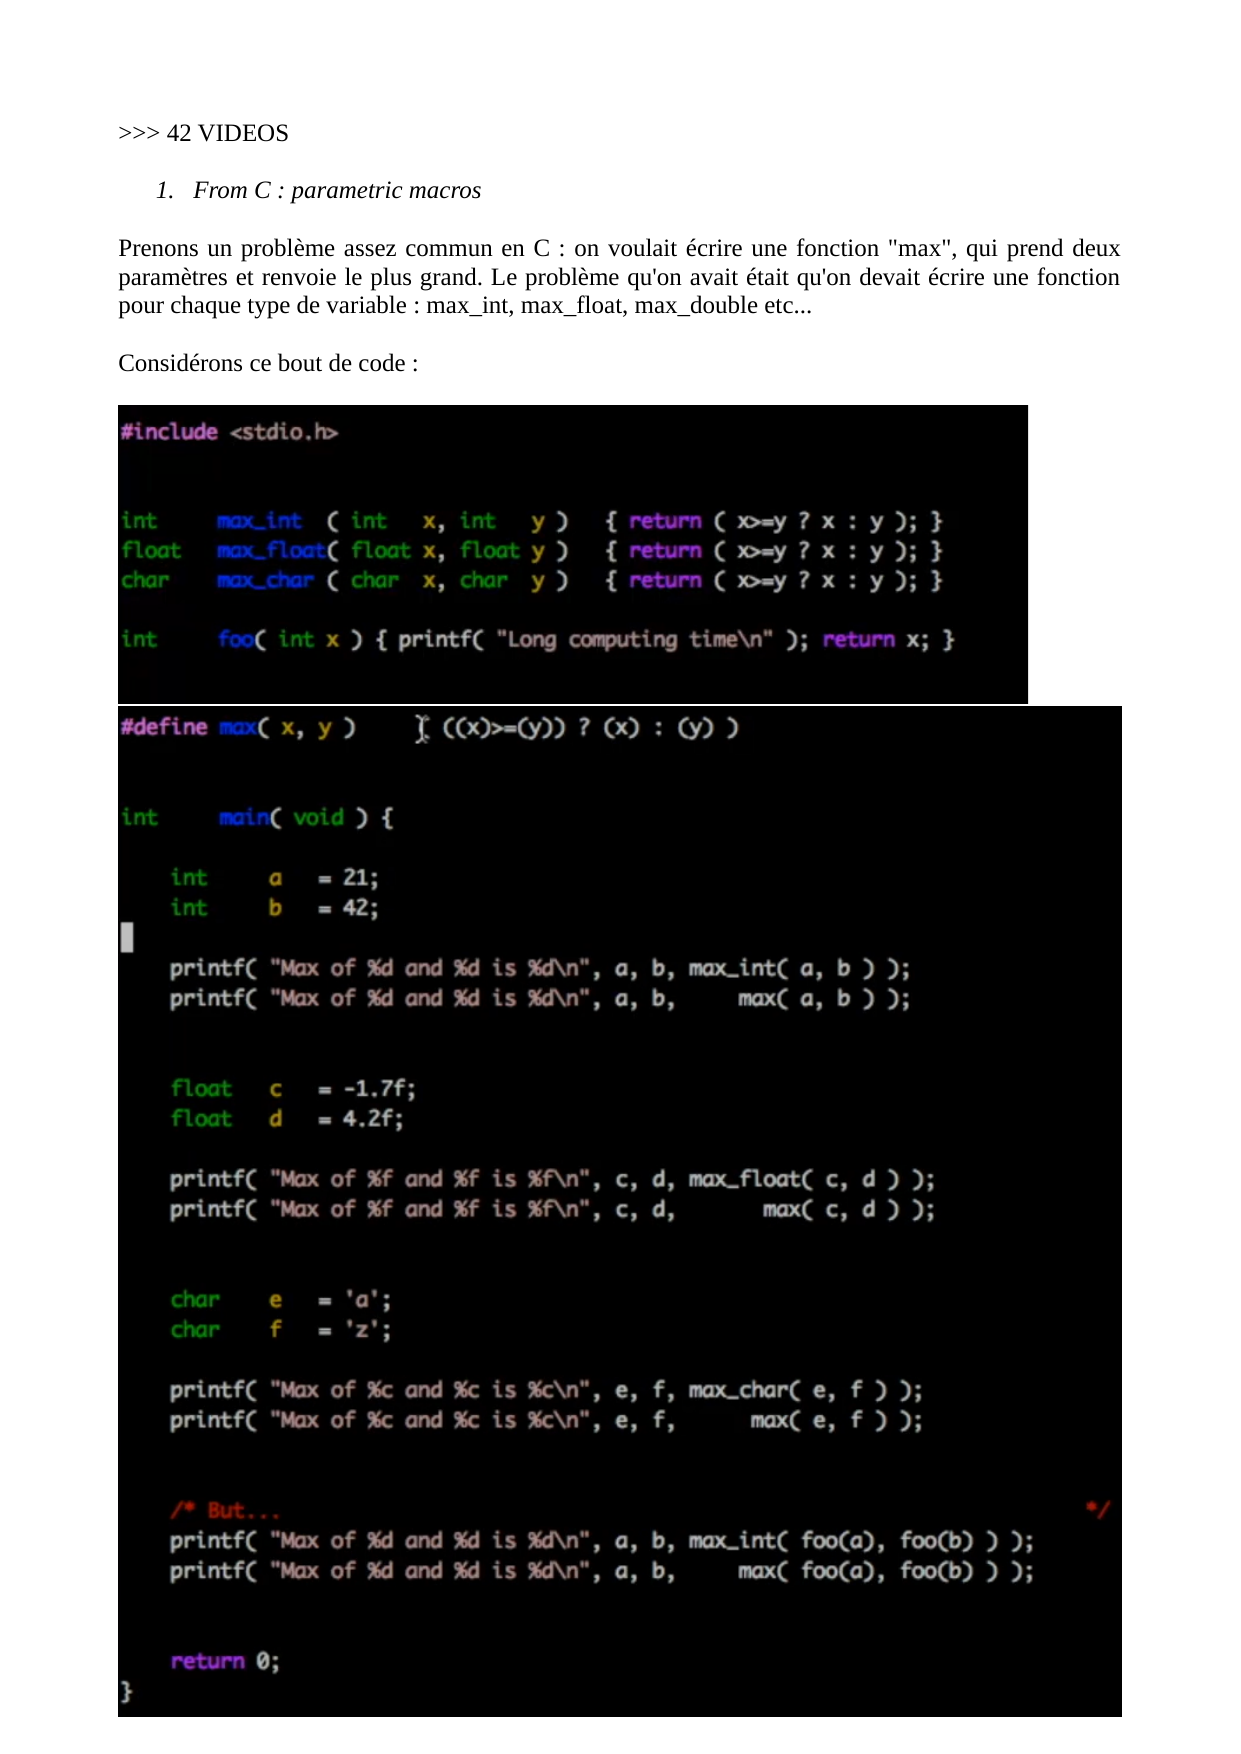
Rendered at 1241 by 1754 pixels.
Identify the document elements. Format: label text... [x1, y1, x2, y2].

text Considérons ce bout de code : [118, 348, 1122, 377]
text >>> 42 VIDEOS [118, 118, 1122, 147]
text Prenons un problème assez commun en C : on voulait écrire une fonction "max", qui prend deux paramètres et renvoie le plus grand. Le problème qu'on avait était qu'on devait écrire une fonction pour chaque type de variable : max_int, max_float, max_double etc... [118, 233, 1122, 319]
list From C : parametric macros [156, 176, 1122, 204]
